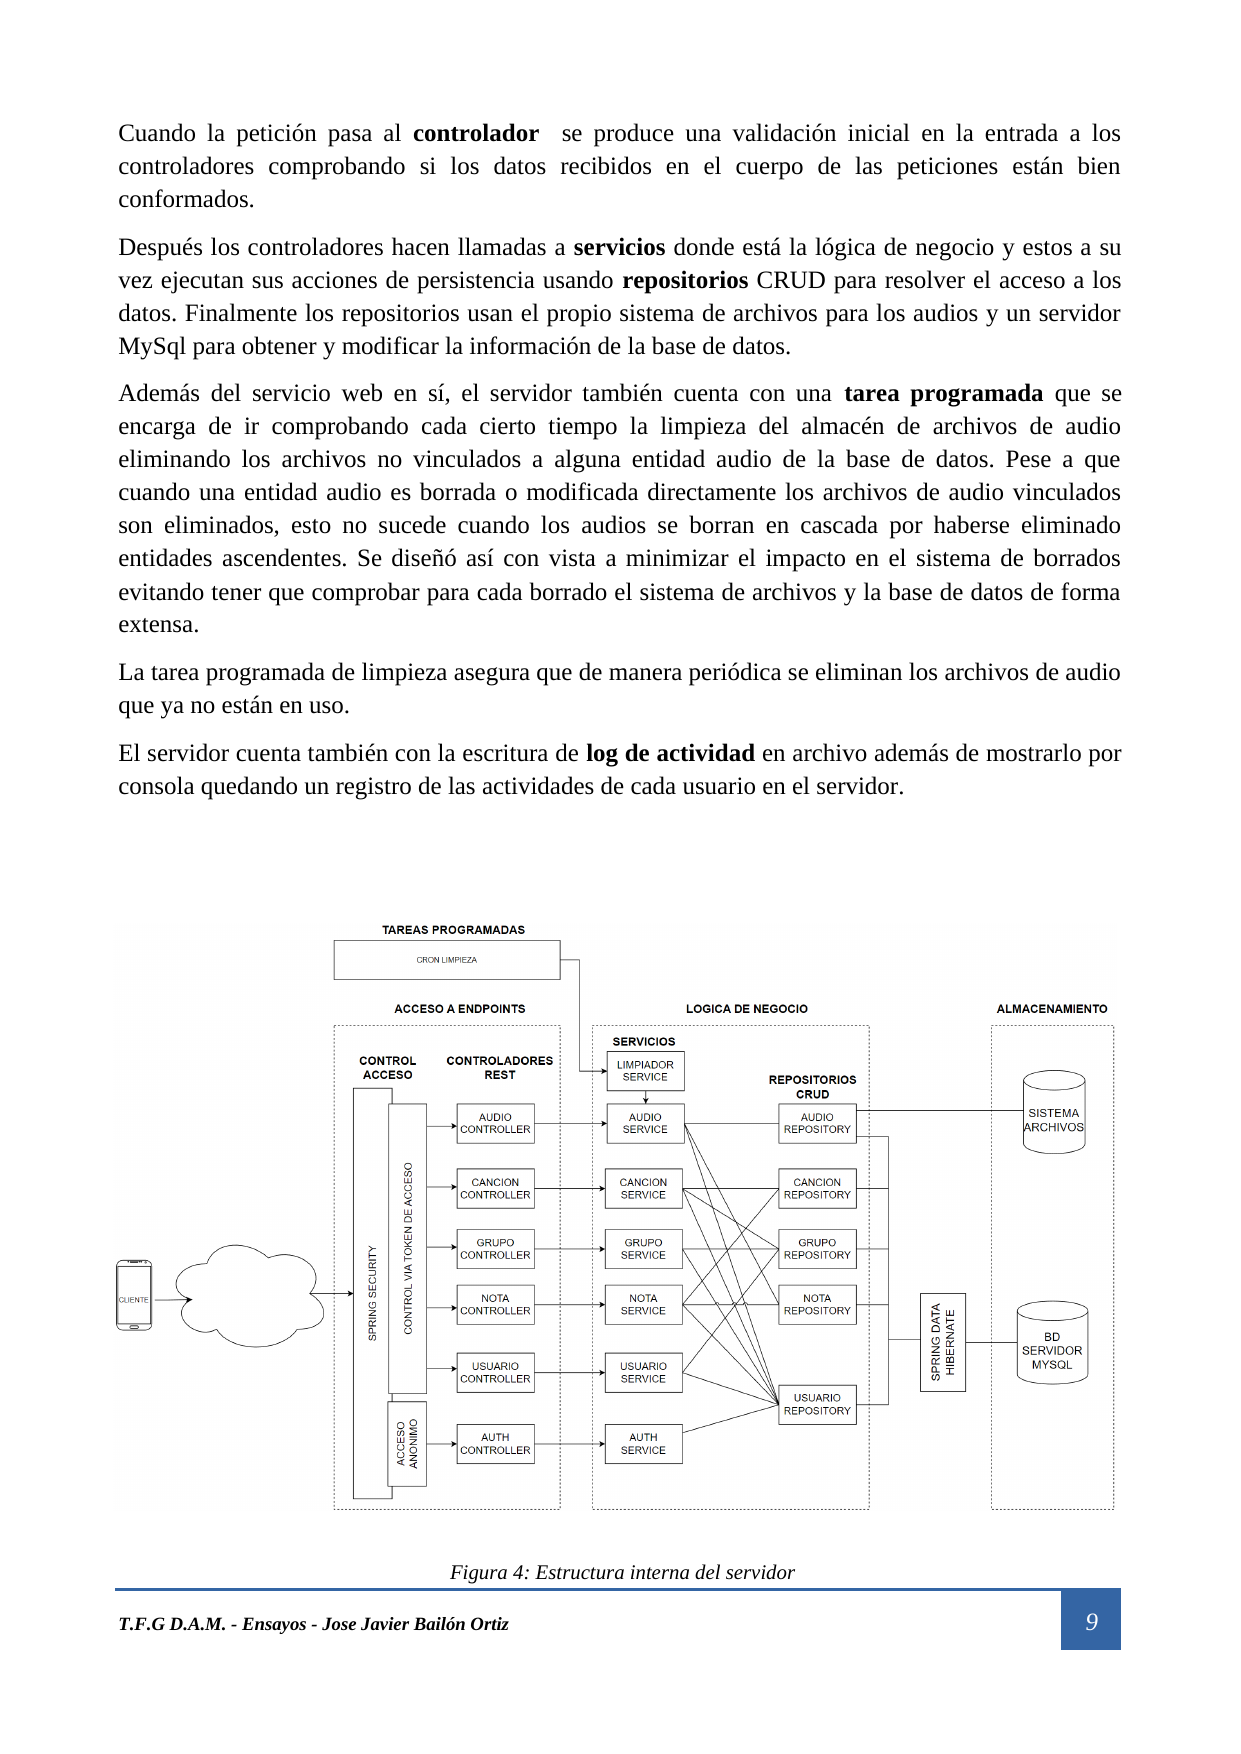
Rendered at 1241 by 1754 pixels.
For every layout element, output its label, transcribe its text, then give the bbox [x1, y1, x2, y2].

text El servidor cuenta también con la escritura de log de actividad en archivo además de mostrarlo por consola quedando un registro de las actividades de cada usuario en el servidor. [118, 738, 1122, 799]
text La tarea programada de limpieza asegura que de manera periódica se eliminan los archivos de audio que ya no están en uso. [118, 657, 1122, 719]
text Cuando la petición pasa al controlador se produce una validación inicial en la entrada a los controladores comprobando si los datos recibidos en el cuerpo de las peticiones están bien conformados. [118, 118, 1122, 213]
text Después los controladores hacen llamadas a servicios donde está la lógica de negocio y estos a su vez ejecutan sus acciones de persistencia usando repositorios CRUD para resolver el acceso a los datos. Finalmente los repositorios usan el propio sistema de archivos para los audios y un servidor MySql para obtener y modificar la información de la base de datos. [118, 232, 1122, 359]
picture [113, 923, 1117, 1511]
text Además del servicio web en sí, el servidor también cuenta con una tarea programada que se encarga de ir comprobando cada cierto tiempo la limpieza del almacén de archivos de audio eliminando los archivos no vinculados a alguna entidad audio de la base de datos. Pese a que cuando una entidad audio es borrada o modificada directamente los archivos de audio vinculados son eliminados, esto no sucede cuando los audios se borran en cascada por haberse eliminado entidades ascendentes. Se diseñó así con vista a minimizar el impacto en el sistema de borrados evitando tener que comprobar para cada borrado el sistema de archivos y la base de datos de forma extensa. [118, 378, 1122, 638]
text Figura 4: Estructura interna del servidor [122, 1560, 1126, 1584]
